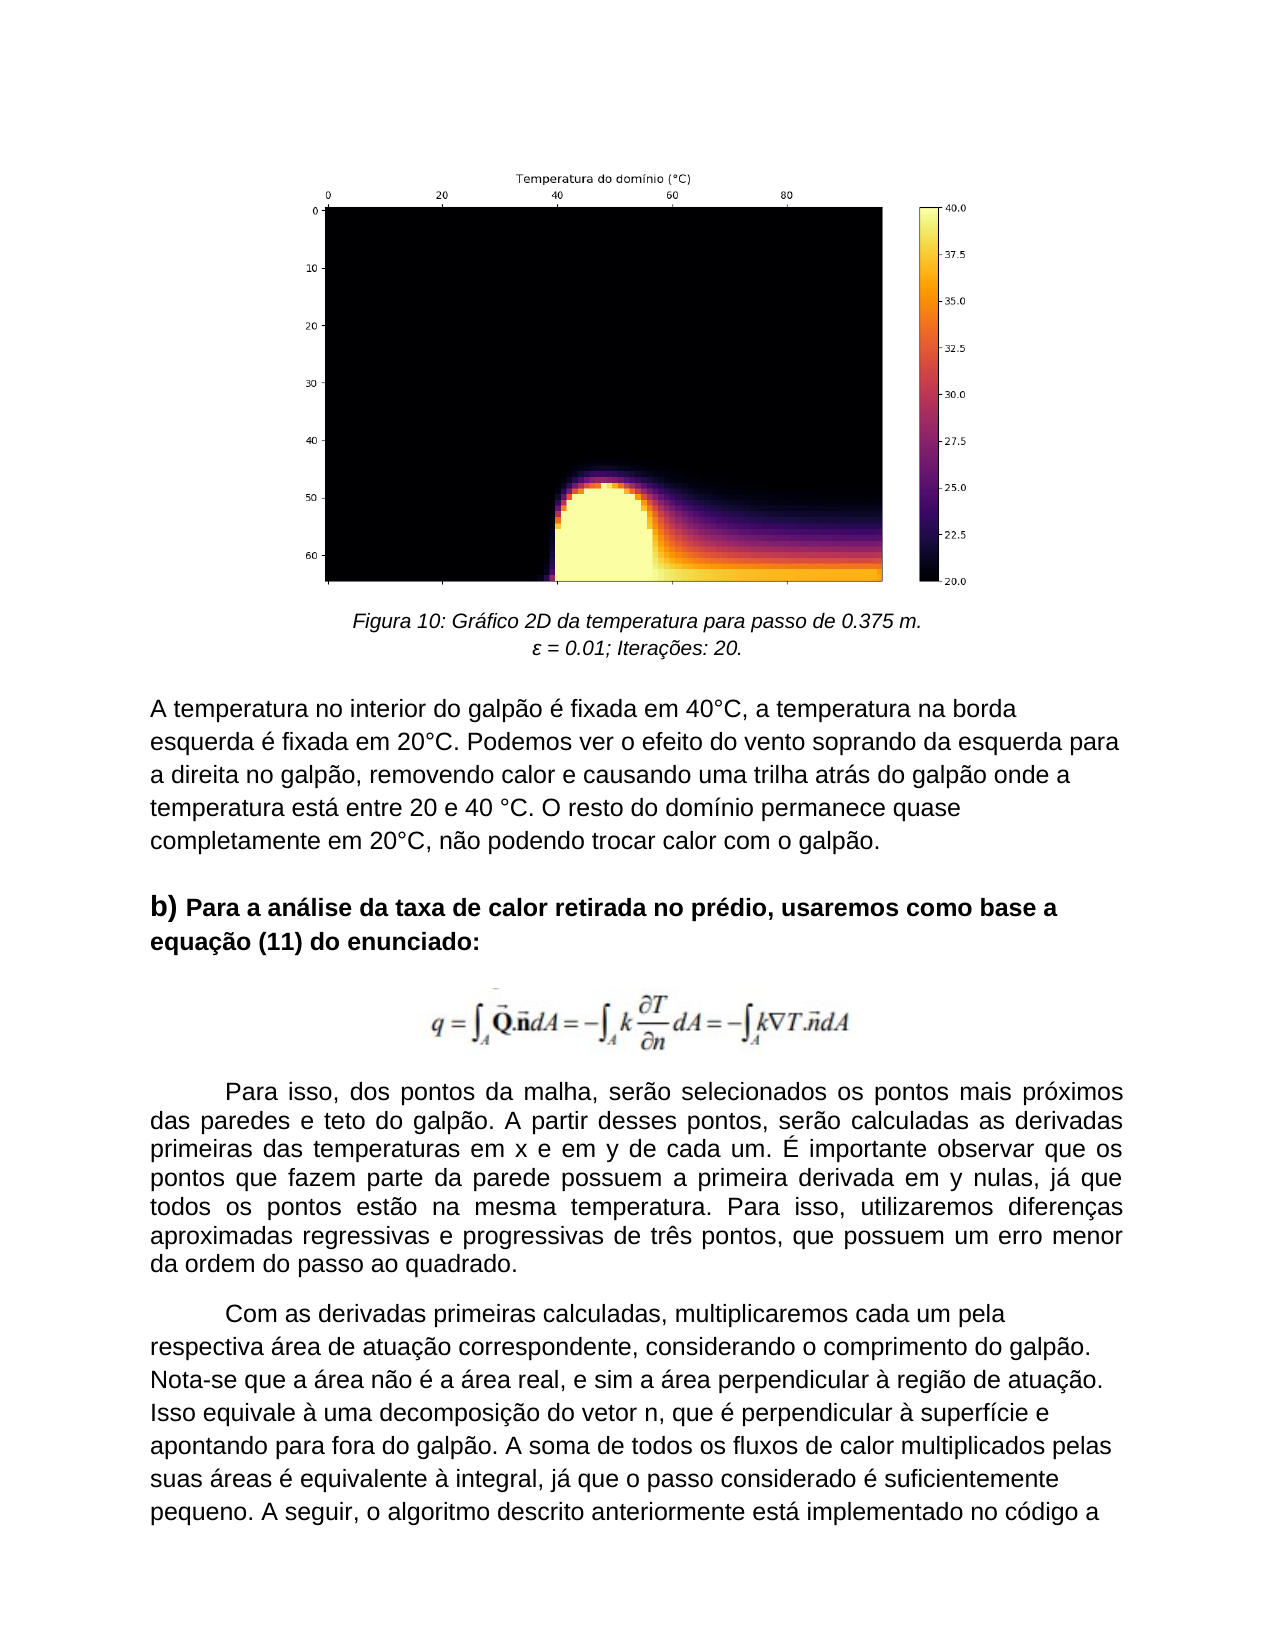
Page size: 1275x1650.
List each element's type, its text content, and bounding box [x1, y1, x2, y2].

text b) Para a análise da taxa de calor retirada no prédio, usaremos como base a equação (11) do enunciado: [150, 889, 1125, 956]
text Com as derivadas primeiras calculadas, multiplicaremos cada um pela respectiva área de atuação correspondente, considerando o comprimento do galpão. Nota-se que a área não é a área real, e sim a área perpendicular à região de atuação. Isso equivale à uma decomposição do vetor n, que é perpendicular à superfície e apontando para fora do galpão. A soma de todos os fluxos de calor multiplicados pelas suas áreas é equivalente à integral, já que o passo considerado é suficientemente pequeno. A seguir, o algoritmo descrito anteriormente está implementado no código a [150, 1299, 1125, 1526]
text Figura 10: Gráfico 2D da temperatura para passo de 0.375 m. [287, 601, 988, 632]
picture [287, 150, 988, 601]
text A temperatura no interior do galpão é fixada em 40°C, a temperatura na borda esquerda é fixada em 20°C. Podemos ver o efeito do vento soprando da esquerda para a direita no galpão, removendo calor e causando uma trilha atrás do galpão onde a temperatura está entre 20 e 40 °C. O resto do domínio permanece quase completamente em 20°C, não podendo trocar calor com o galpão. [150, 694, 1125, 855]
picture [414, 988, 861, 1056]
text Para isso, dos pontos da malha, serão selecionados os pontos mais próximos das paredes e teto do galpão. A partir desses pontos, serão calculadas as derivadas primeiras das temperaturas em x e em y de cada um. É importante observar que os pontos que fazem parte da parede possuem a primeira derivada em y nulas, já que todos os pontos estão na mesma temperatura. Para isso, utilizaremos diferenças aproximadas regressivas e progressivas de três pontos, que possuem um erro menor da ordem do passo ao quadrado. [150, 1077, 1125, 1278]
text ε = 0.01; Iterações: 20. [287, 636, 988, 660]
